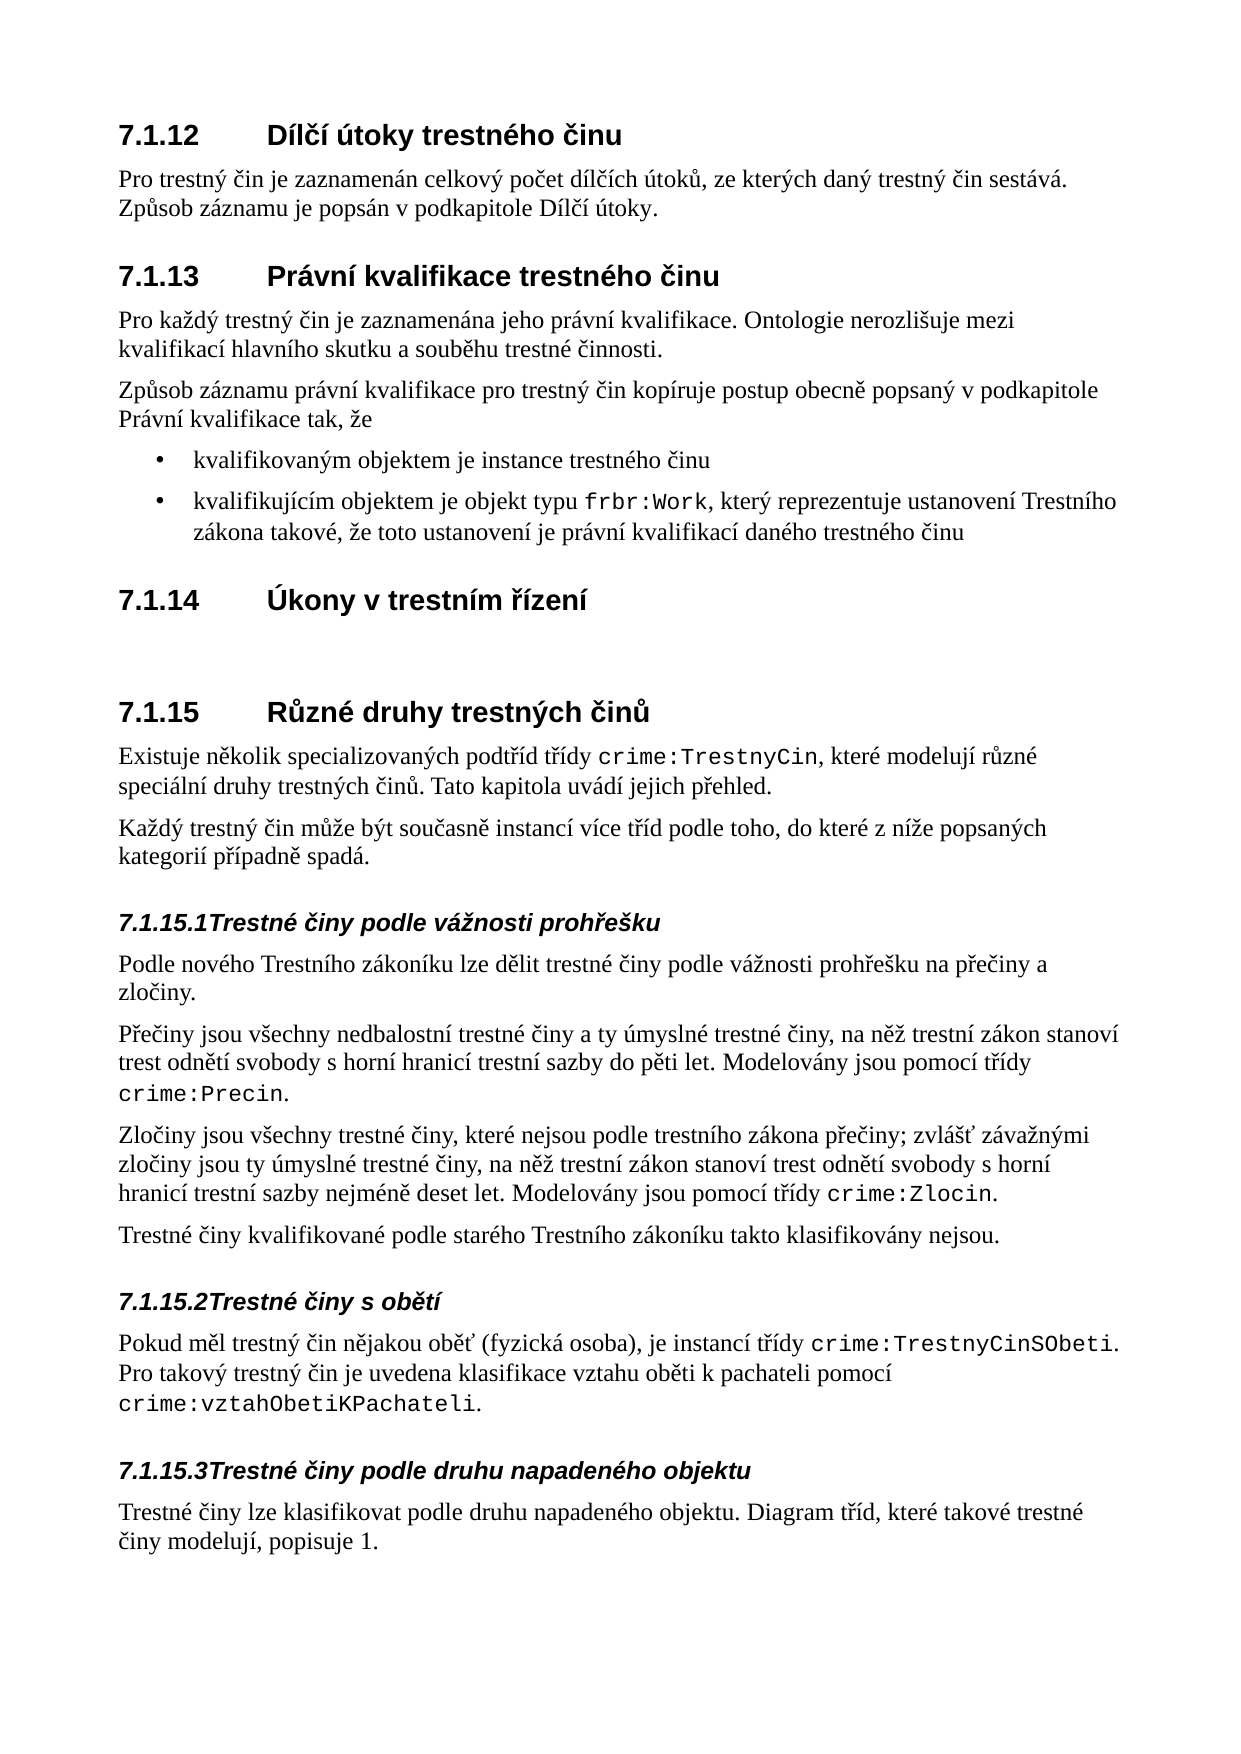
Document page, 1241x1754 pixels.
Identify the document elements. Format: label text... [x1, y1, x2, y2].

text Způsob záznamu právní kvalifikace pro trestný čin kopíruje postup obecně popsaný v podkapitole Právní kvalifikace tak, že [118, 375, 1122, 433]
subtitle Právní kvalifikace trestného činu [118, 259, 1122, 293]
list kvalifikovaným objektem je instance trestného činu [156, 445, 1122, 474]
text Každý trestný čin může být současně instancí více tříd podle toho, do které z níže popsaných kategorií případně spadá. [118, 813, 1122, 870]
list kvalifikujícím objektem je objekt typu frbr:Work, který reprezentuje ustanovení Trestního zákona takové, že toto ustanovení je právní kvalifikací daného trestného činu [156, 486, 1122, 545]
text Pro každý trestný čin je zaznamenána jeho právní kvalifikace. Ontologie nerozlišuje mezi kvalifikací hlavního skutku a souběhu trestné činnosti. [118, 305, 1122, 363]
text Existuje několik specializovaných podtříd třídy crime:TrestnyCin, které modelují různé speciální druhy trestných činů. Tato kapitola uvádí jejich přehled. [118, 741, 1122, 800]
subtitle Trestné činy s obětí [118, 1287, 1122, 1315]
subtitle Trestné činy podle vážnosti prohřešku [118, 908, 1122, 936]
subtitle Různé druhy trestných činů [118, 695, 1122, 729]
text Podle nového Trestního zákoníku lze dělit trestné činy podle vážnosti prohřešku na přečiny a zločiny. [118, 949, 1122, 1006]
text Přečiny jsou všechny nedbalostní trestné činy a ty úmyslné trestné činy, na něž trestní zákon stanoví trest odnětí svobody s horní hranicí trestní sazby do pěti let. Modelovány jsou pomocí třídy crime:Precin. [118, 1019, 1122, 1108]
subtitle Úkony v trestním řízení [118, 583, 1122, 616]
text Zločiny jsou všechny trestné činy, které nejsou podle trestního zákona přečiny; zvlášť závažnými zločiny jsou ty úmyslné trestné činy, na něž trestní zákon stanoví trest odnětí svobody s horní hranicí trestní sazby nejméně deset let. Modelovány jsou pomocí třídy crime:Zlocin. [118, 1120, 1122, 1208]
text Pro trestný čin je zaznamenán celkový počet dílčích útoků, ze kterých daný trestný čin sestává. Způsob záznamu je popsán v podkapitole Dílčí útoky. [118, 164, 1122, 222]
text Pokud měl trestný čin nějakou oběť (fyzická osoba), je instancí třídy crime:TrestnyCinSObeti. Pro takový trestný čin je uvedena klasifikace vztahu oběti k pachateli pomocí crime:vztahObetiKPachateli. [118, 1328, 1122, 1418]
subtitle Trestné činy podle druhu napadeného objektu [118, 1456, 1122, 1484]
text Trestné činy lze klasifikovat podle druhu napadeného objektu. Diagram tříd, které takové trestné činy modelují, popisuje Ilustrace 1. [118, 1497, 1122, 1554]
subtitle Dílčí útoky trestného činu [118, 118, 1122, 152]
text Trestné činy kvalifikované podle starého Trestního zákoníku takto klasifikovány nejsou. [118, 1221, 1122, 1249]
